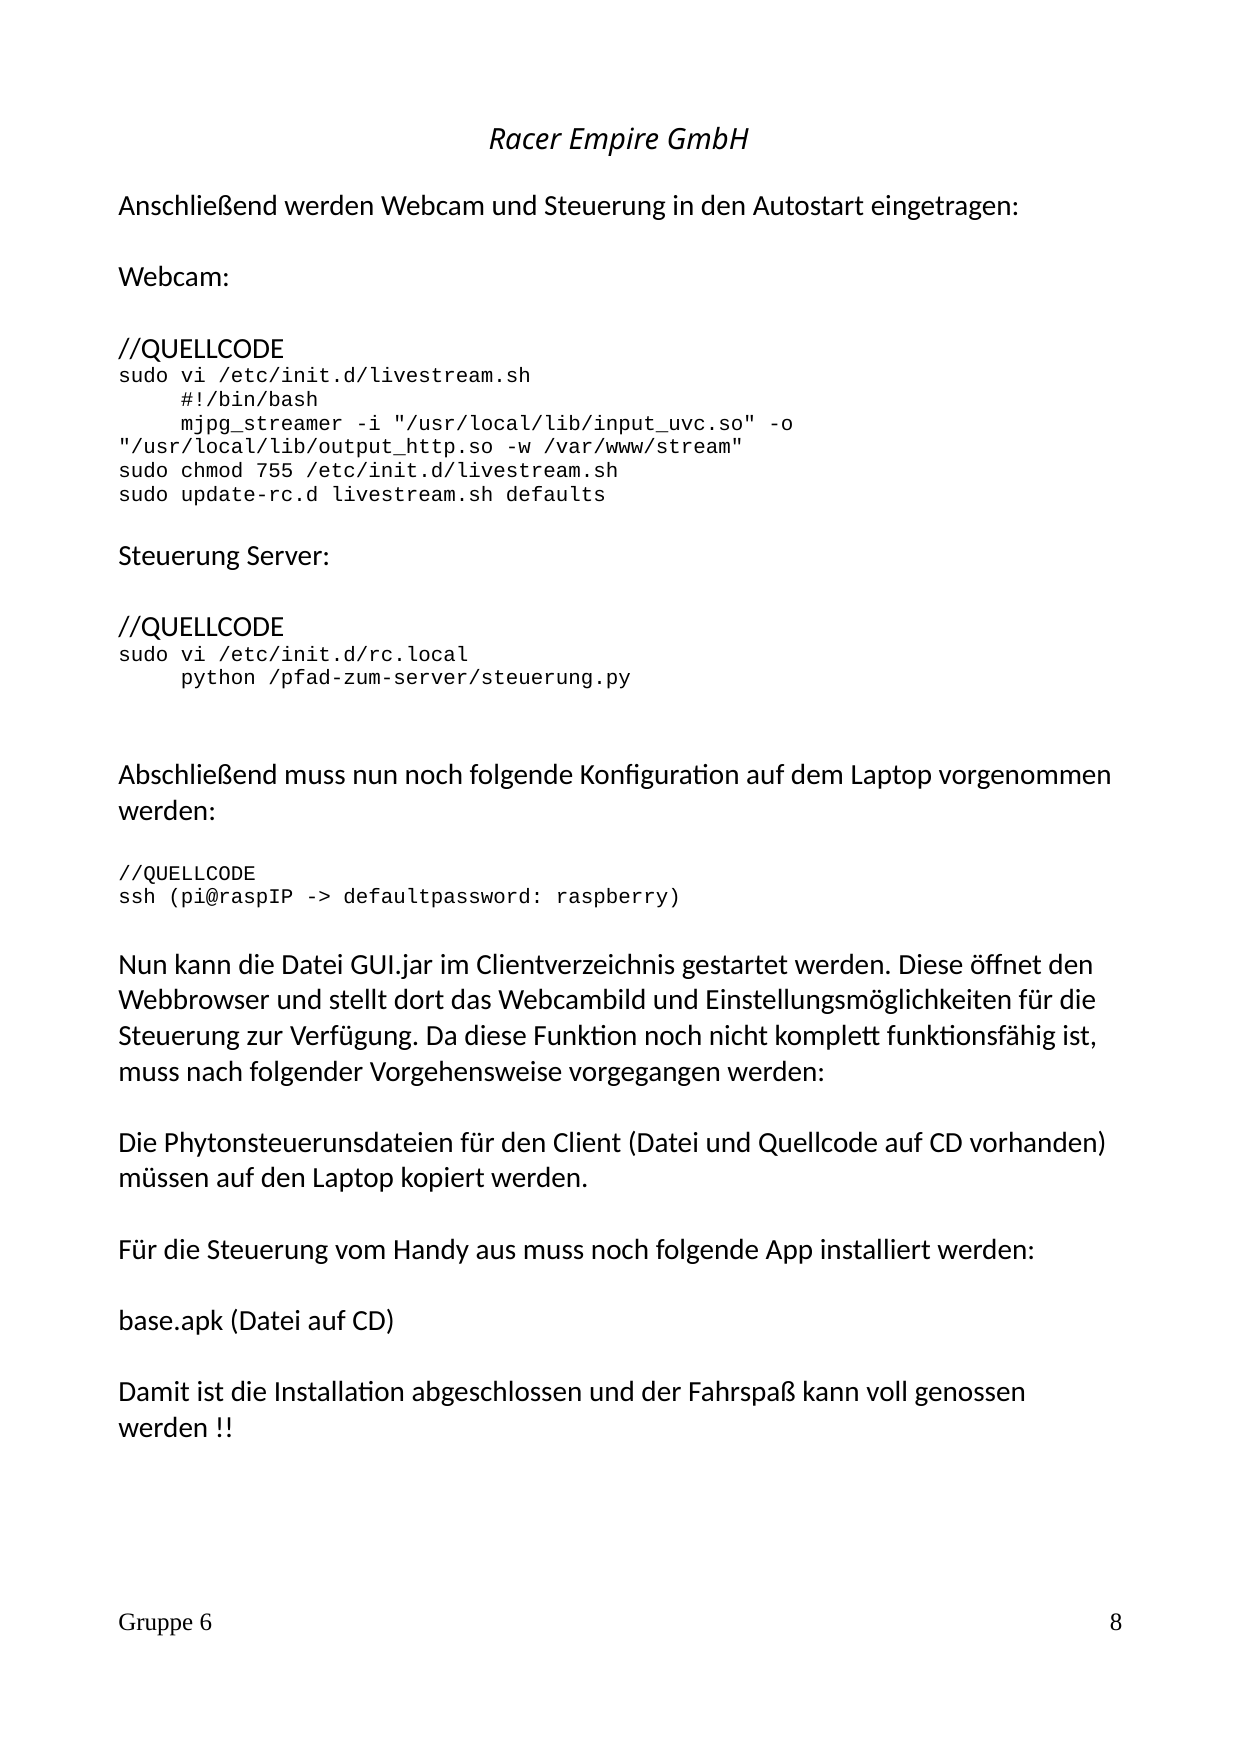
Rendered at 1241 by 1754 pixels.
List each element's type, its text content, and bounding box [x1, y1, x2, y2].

text Für die Steuerung vom Handy aus muss noch folgende App installiert werden: [118, 1231, 1122, 1266]
text //QUELLCODE [118, 608, 1122, 644]
text sudo vi /etc/init.d/livestream.sh [118, 365, 1122, 389]
text base.apk (Datei auf CD) [118, 1302, 1122, 1338]
text sudo vi /etc/init.d/rc.local [118, 644, 1122, 667]
text ssh (pi@raspIP -> defaultpassword: raspberry) [118, 887, 1122, 910]
text //QUELLCODE [118, 863, 1122, 887]
text python /pfad-zum-server/steuerung.py [118, 667, 1122, 691]
text //QUELLCODE [118, 330, 1122, 365]
text mjpg_streamer -i "/usr/local/lib/input_uvc.so" -o "/usr/local/lib/output_http.so -w /var/www/stream" [118, 413, 1122, 460]
text Damit ist die Installation abgeschlossen und der Fahrspaß kann voll genossen werden !! [118, 1373, 1122, 1444]
text Webcam: [118, 258, 1122, 294]
text sudo update-rc.d livestream.sh defaults [118, 484, 1122, 507]
text sudo chmod 755 /etc/init.d/livestream.sh [118, 460, 1122, 484]
text #!/bin/bash [118, 389, 1122, 413]
text Steuerung Server: [118, 537, 1122, 572]
text Abschließend muss nun noch folgende Konfiguration auf dem Laptop vorgenommen werden: [118, 756, 1122, 827]
text Die Phytonsteuerunsdateien für den Client (Datei und Quellcode auf CD vorhanden) müssen auf den Laptop kopiert werden. [118, 1124, 1122, 1195]
text Anschließend werden Webcam und Steuerung in den Autostart eingetragen: [118, 187, 1122, 223]
text Nun kann die Datei GUI.jar im Clientverzeichnis gestartet werden. Diese öffnet den Webbrowser und stellt dort das Webcambild und Einstellungsmöglichkeiten für die Steuerung zur Verfügung. Da diese Funktion noch nicht komplett funktionsfähig ist, muss nach folgender Vorgehensweise vorgegangen werden: [118, 946, 1122, 1088]
